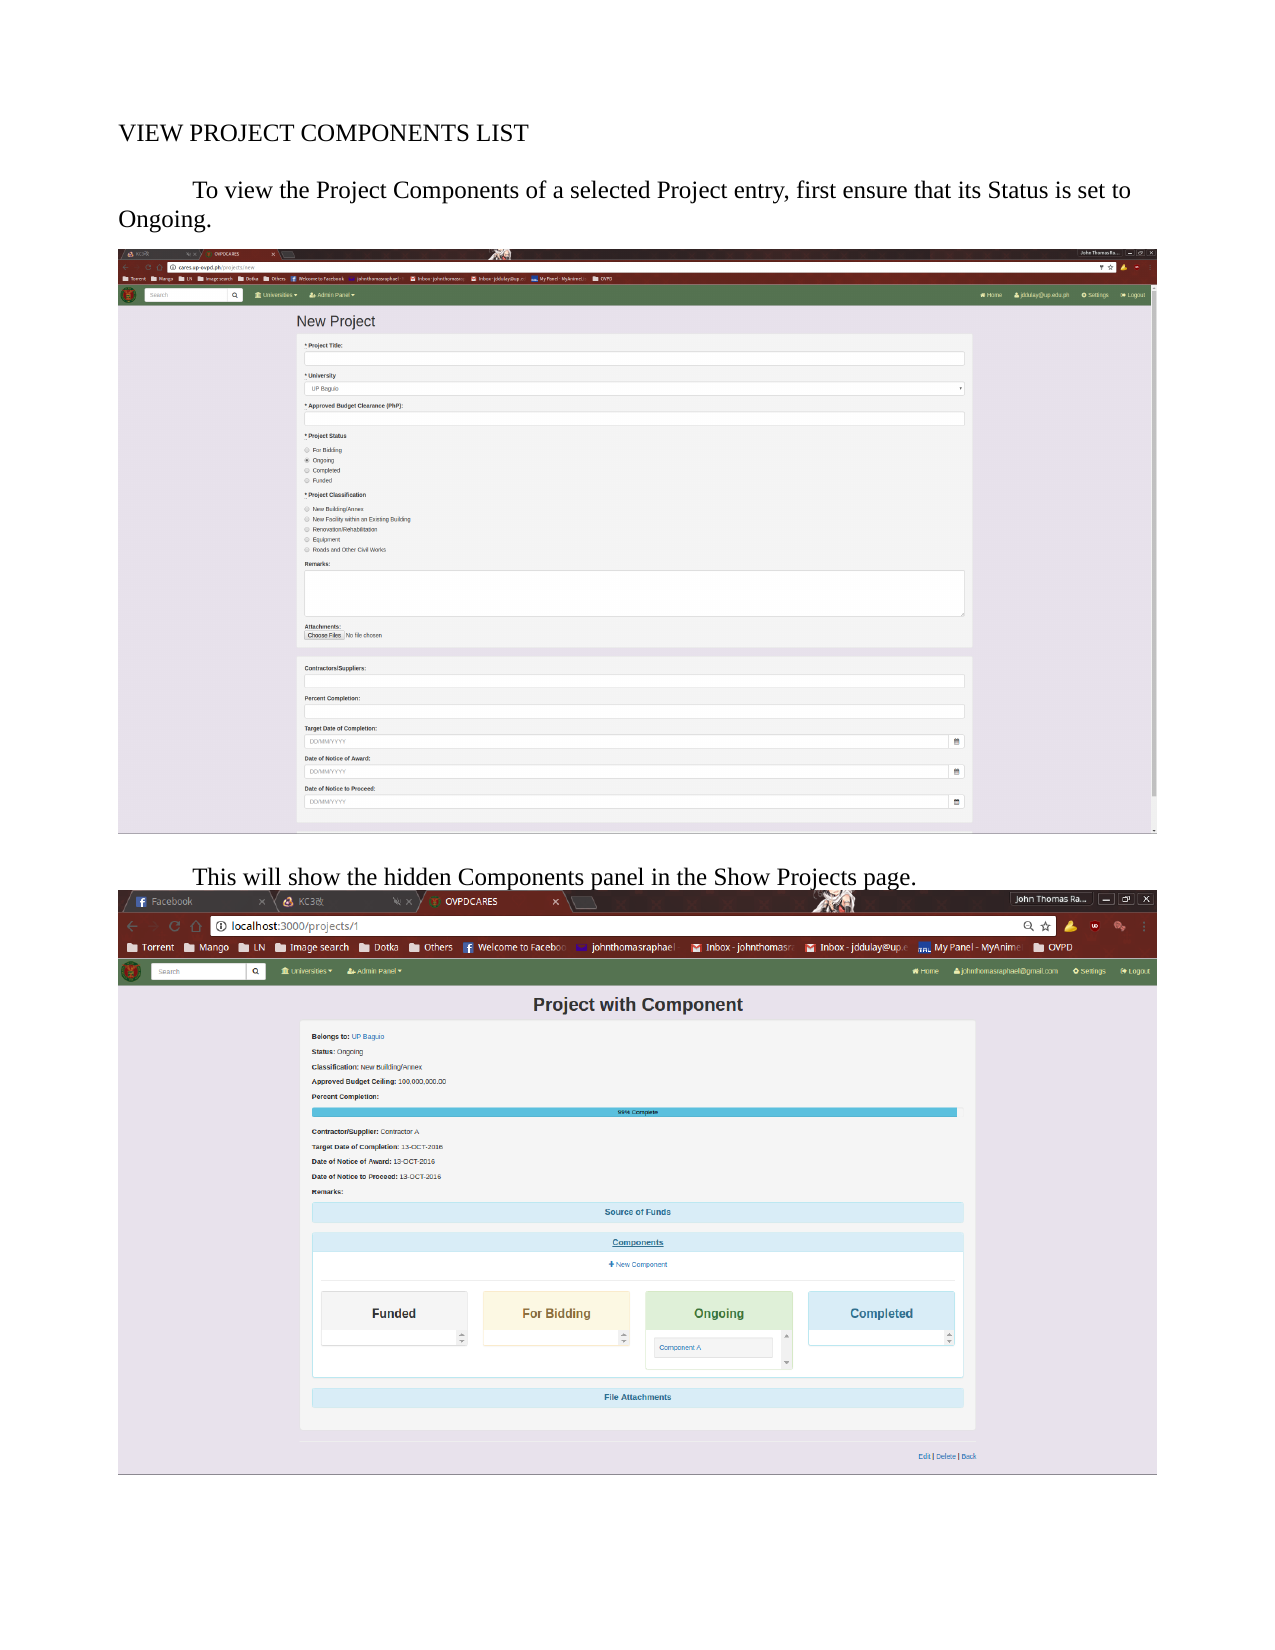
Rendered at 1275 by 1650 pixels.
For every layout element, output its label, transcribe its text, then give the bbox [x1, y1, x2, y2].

text VIEW PROJECT COMPONENTS LIST [118, 118, 1157, 147]
text This will show the hidden Components panel in the Show Projects page. [118, 862, 1157, 890]
text To view the Project Components of a selected Project entry, first ensure that its Status is set to Ongoing. [118, 176, 1157, 233]
picture [118, 890, 1157, 1475]
picture [118, 249, 1157, 834]
